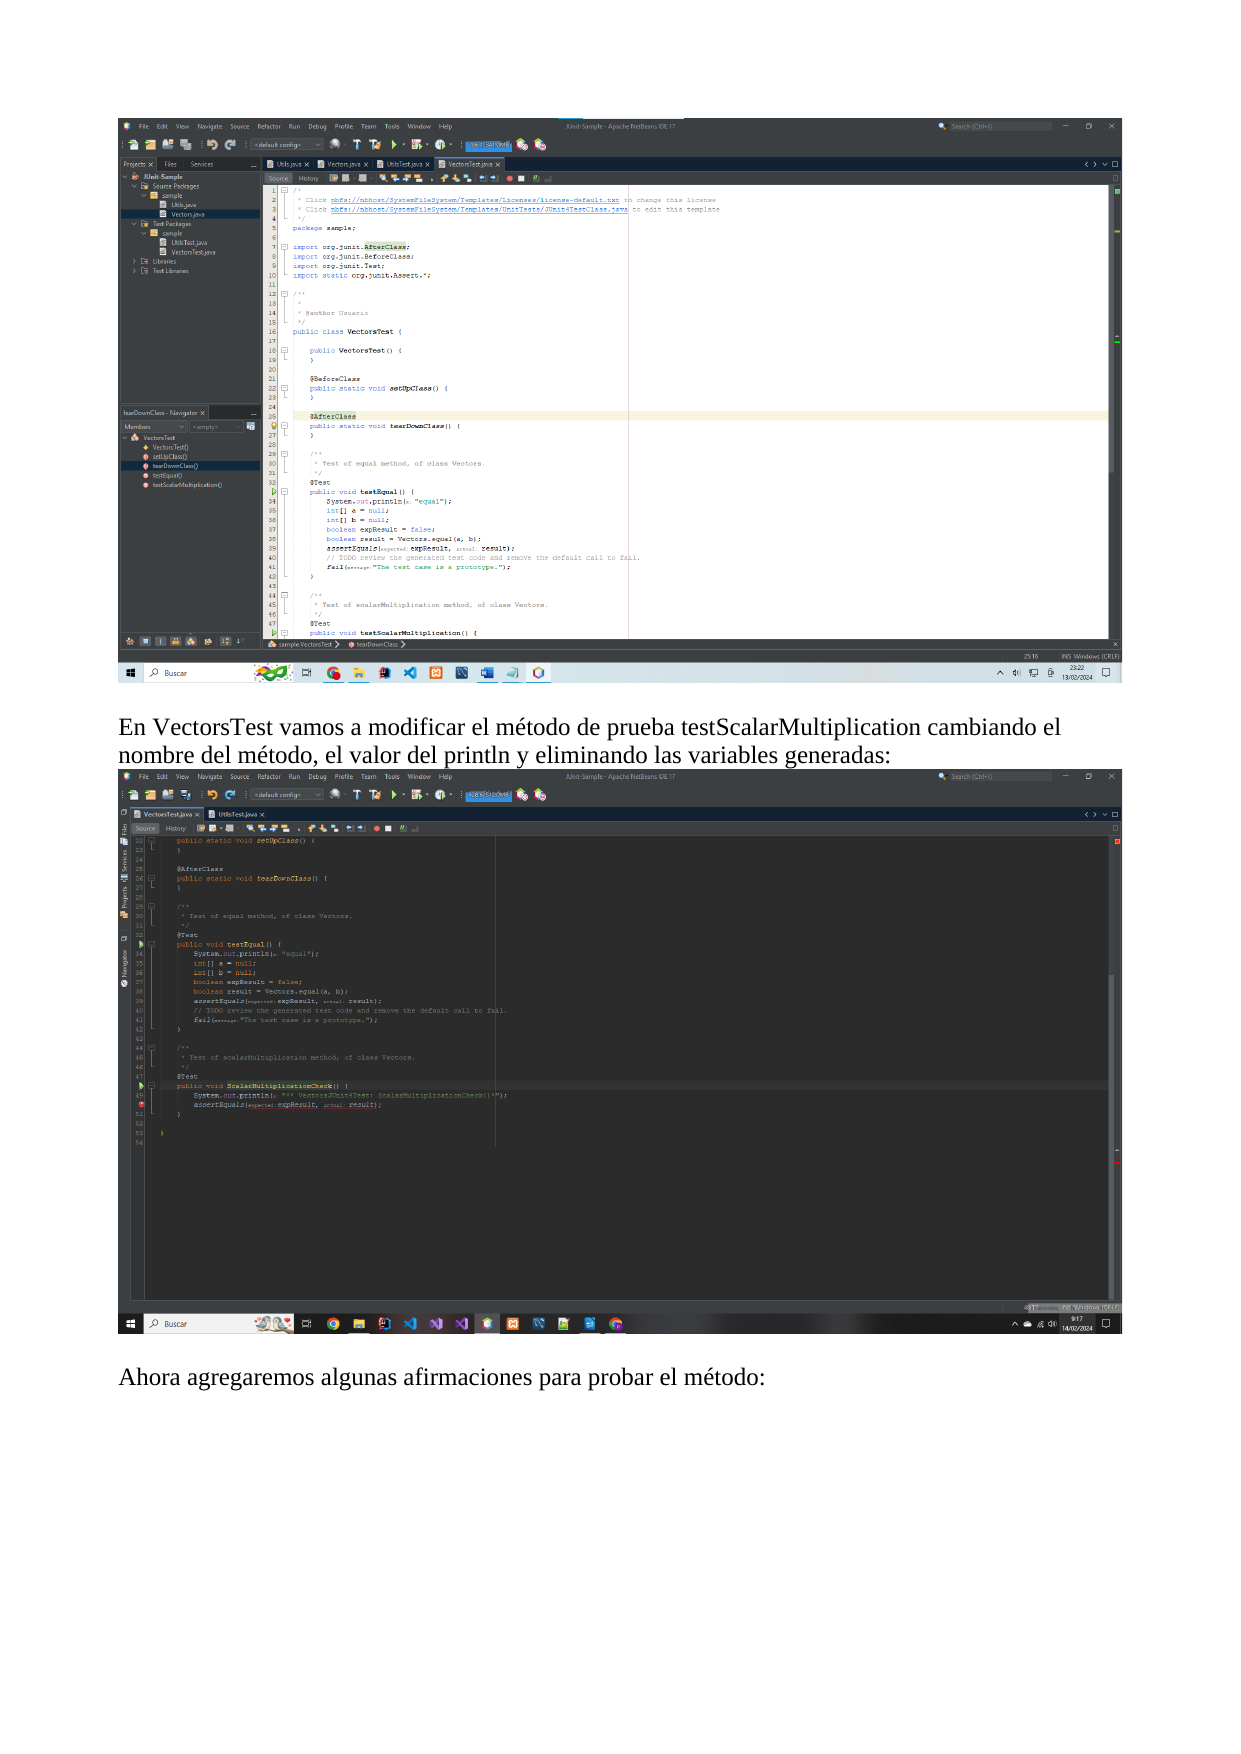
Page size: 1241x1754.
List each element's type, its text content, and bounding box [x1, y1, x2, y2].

picture [118, 118, 1123, 683]
text En VectorsTest vamos a modificar el método de prueba testScalarMultiplication cambiando el nombre del método, el valor del println y eliminando las variables generadas: [118, 712, 1122, 769]
text Ahora agregaremos algunas afirmaciones para probar el método: [118, 1362, 1122, 1391]
picture [118, 769, 1123, 1334]
